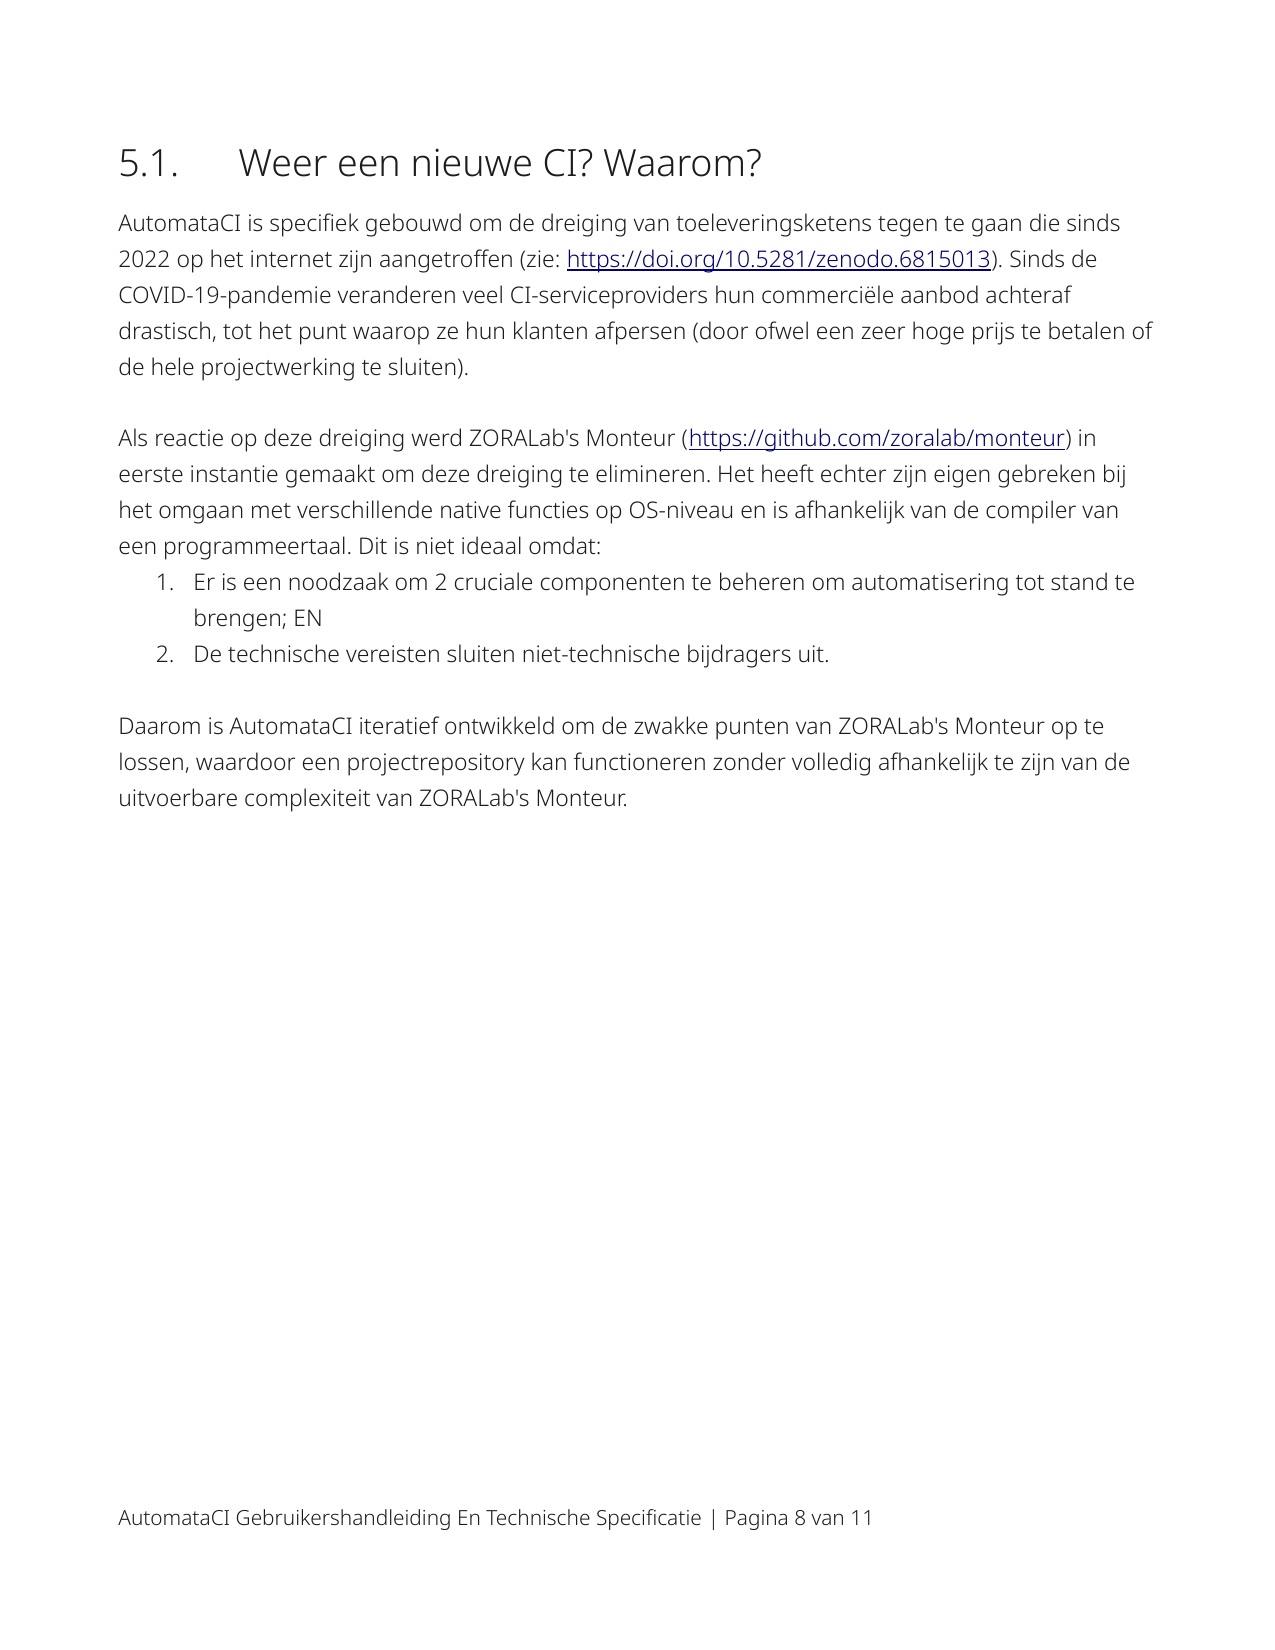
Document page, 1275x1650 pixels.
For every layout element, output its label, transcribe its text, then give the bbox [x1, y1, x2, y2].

list Er is een noodzaak om 2 cruciale componenten te beheren om automatisering tot stand te brengen; EN [156, 566, 1157, 633]
subtitle Weer een nieuwe CI? Waarom? [118, 136, 1157, 187]
text Als reactie op deze dreiging werd ZORALab's Monteur (https://github.com/zoralab/monteur) in eerste instantie gemaakt om deze dreiging te elimineren. Het heeft echter zijn eigen gebreken bij het omgaan met verschillende native functies op OS-niveau en is afhankelijk van de compiler van een programmeertaal. Dit is niet ideaal omdat: [118, 422, 1157, 561]
text Daarom is AutomataCI iteratief ontwikkeld om de zwakke punten van ZORALab's Monteur op te lossen, waardoor een projectrepository kan functioneren zonder volledig afhankelijk te zijn van de uitvoerbare complexiteit van ZORALab's Monteur. [118, 710, 1157, 813]
list De technische vereisten sluiten niet-technische bijdragers uit. [156, 638, 1157, 669]
text AutomataCI is specifiek gebouwd om de dreiging van toeleveringsketens tegen te gaan die sinds 2022 op het internet zijn aangetroffen (zie: https://doi.org/10.5281/zenodo.6815013). Sinds de COVID-19-pandemie veranderen veel CI-serviceproviders hun commerciële aanbod achteraf drastisch, tot het punt waarop ze hun klanten afpersen (door ofwel een zeer hoge prijs te betalen of de hele projectwerking te sluiten). [118, 207, 1157, 382]
